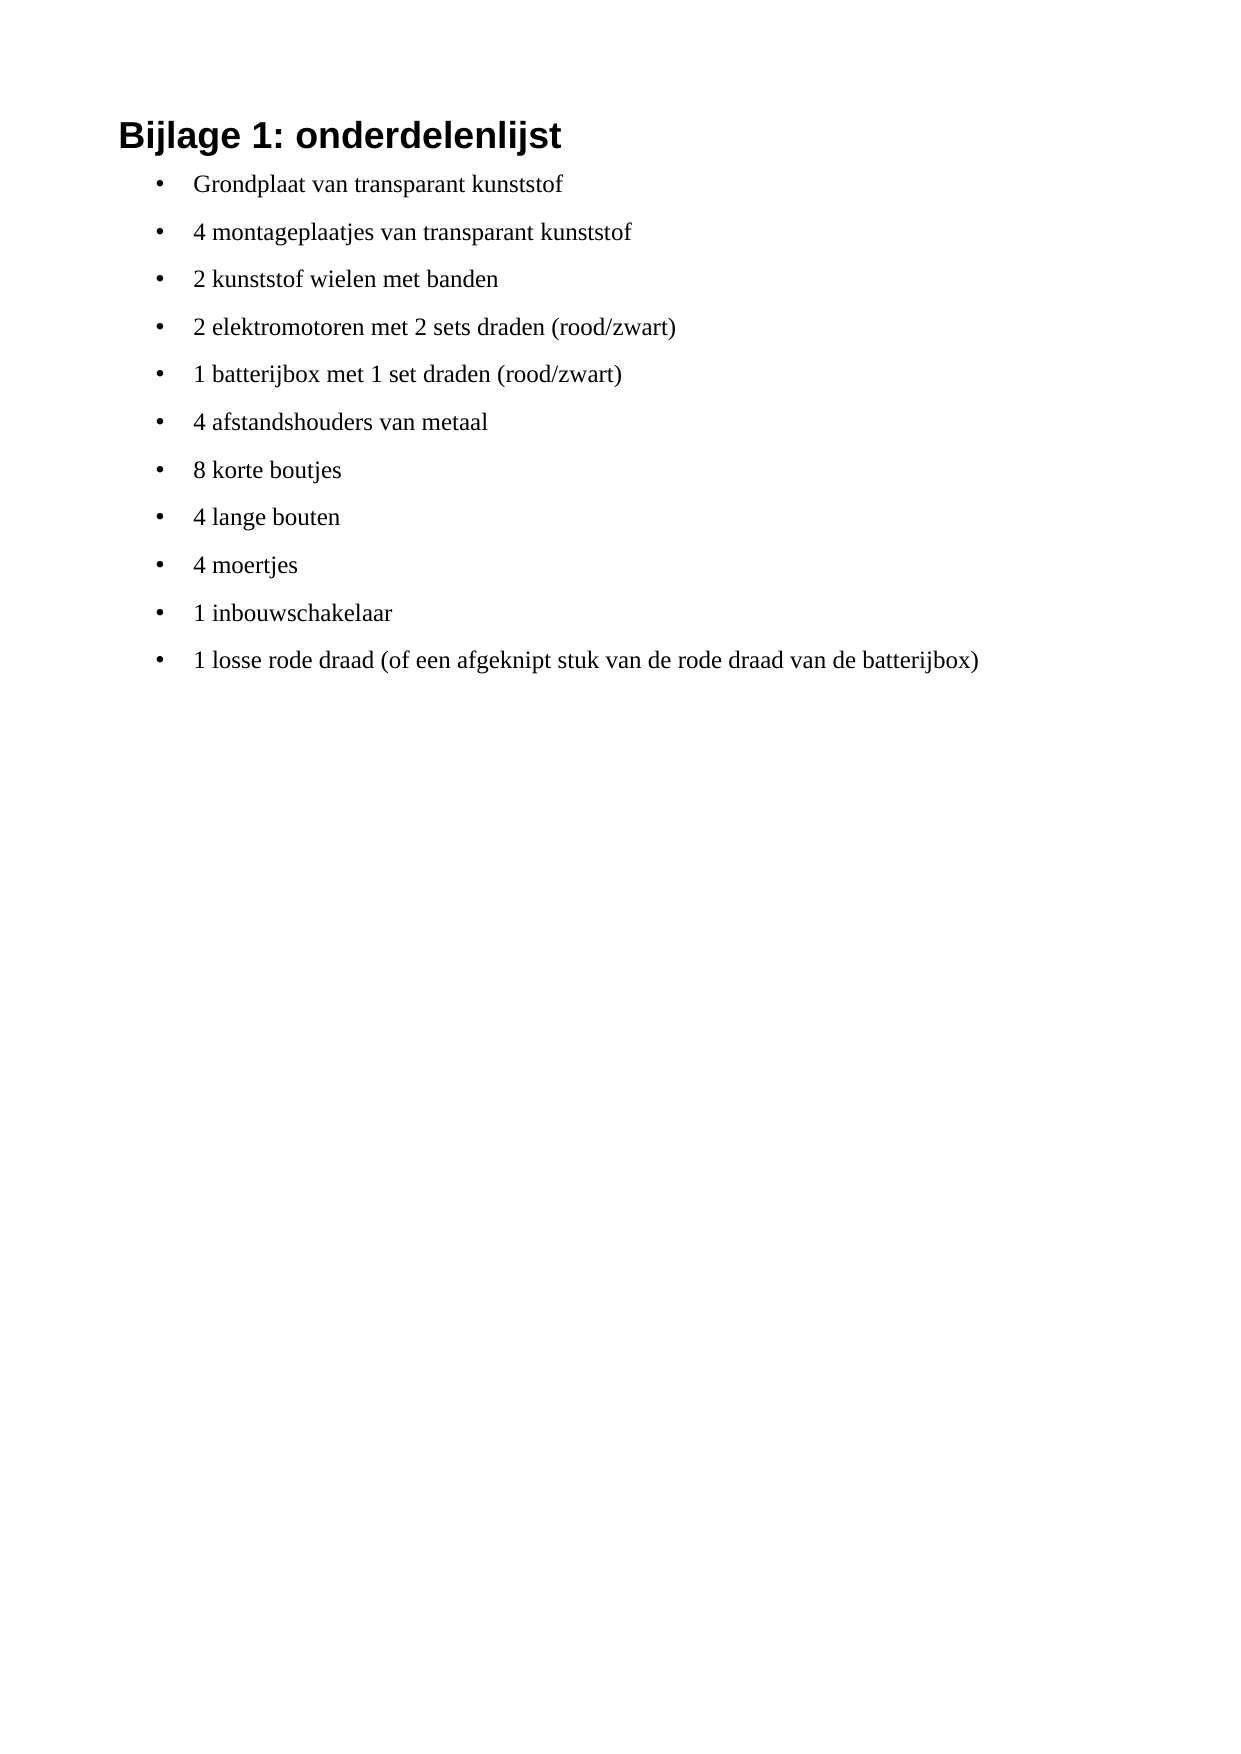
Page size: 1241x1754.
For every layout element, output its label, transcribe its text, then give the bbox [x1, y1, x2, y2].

list 1 inbouwschakelaar [156, 598, 1122, 626]
list 1 losse rode draad (of een afgeknipt stuk van de rode draad van de batterijbox) [156, 645, 1122, 674]
list Grondplaat van transparant kunststof [156, 169, 1122, 198]
list 4 lange bouten [156, 502, 1122, 531]
list 1 batterijbox met 1 set draden (rood/zwart) [156, 359, 1122, 388]
list 2 elektromotoren met 2 sets draden (rood/zwart) [156, 312, 1122, 341]
list 2 kunststof wielen met banden [156, 264, 1122, 293]
subtitle Bijlage 1: onderdelenlijst [118, 113, 1122, 157]
list 4 moertjes [156, 550, 1122, 579]
list 4 afstandshouders van metaal [156, 407, 1122, 436]
list 4 montageplaatjes van transparant kunststof [156, 217, 1122, 246]
list 8 korte boutjes [156, 455, 1122, 483]
